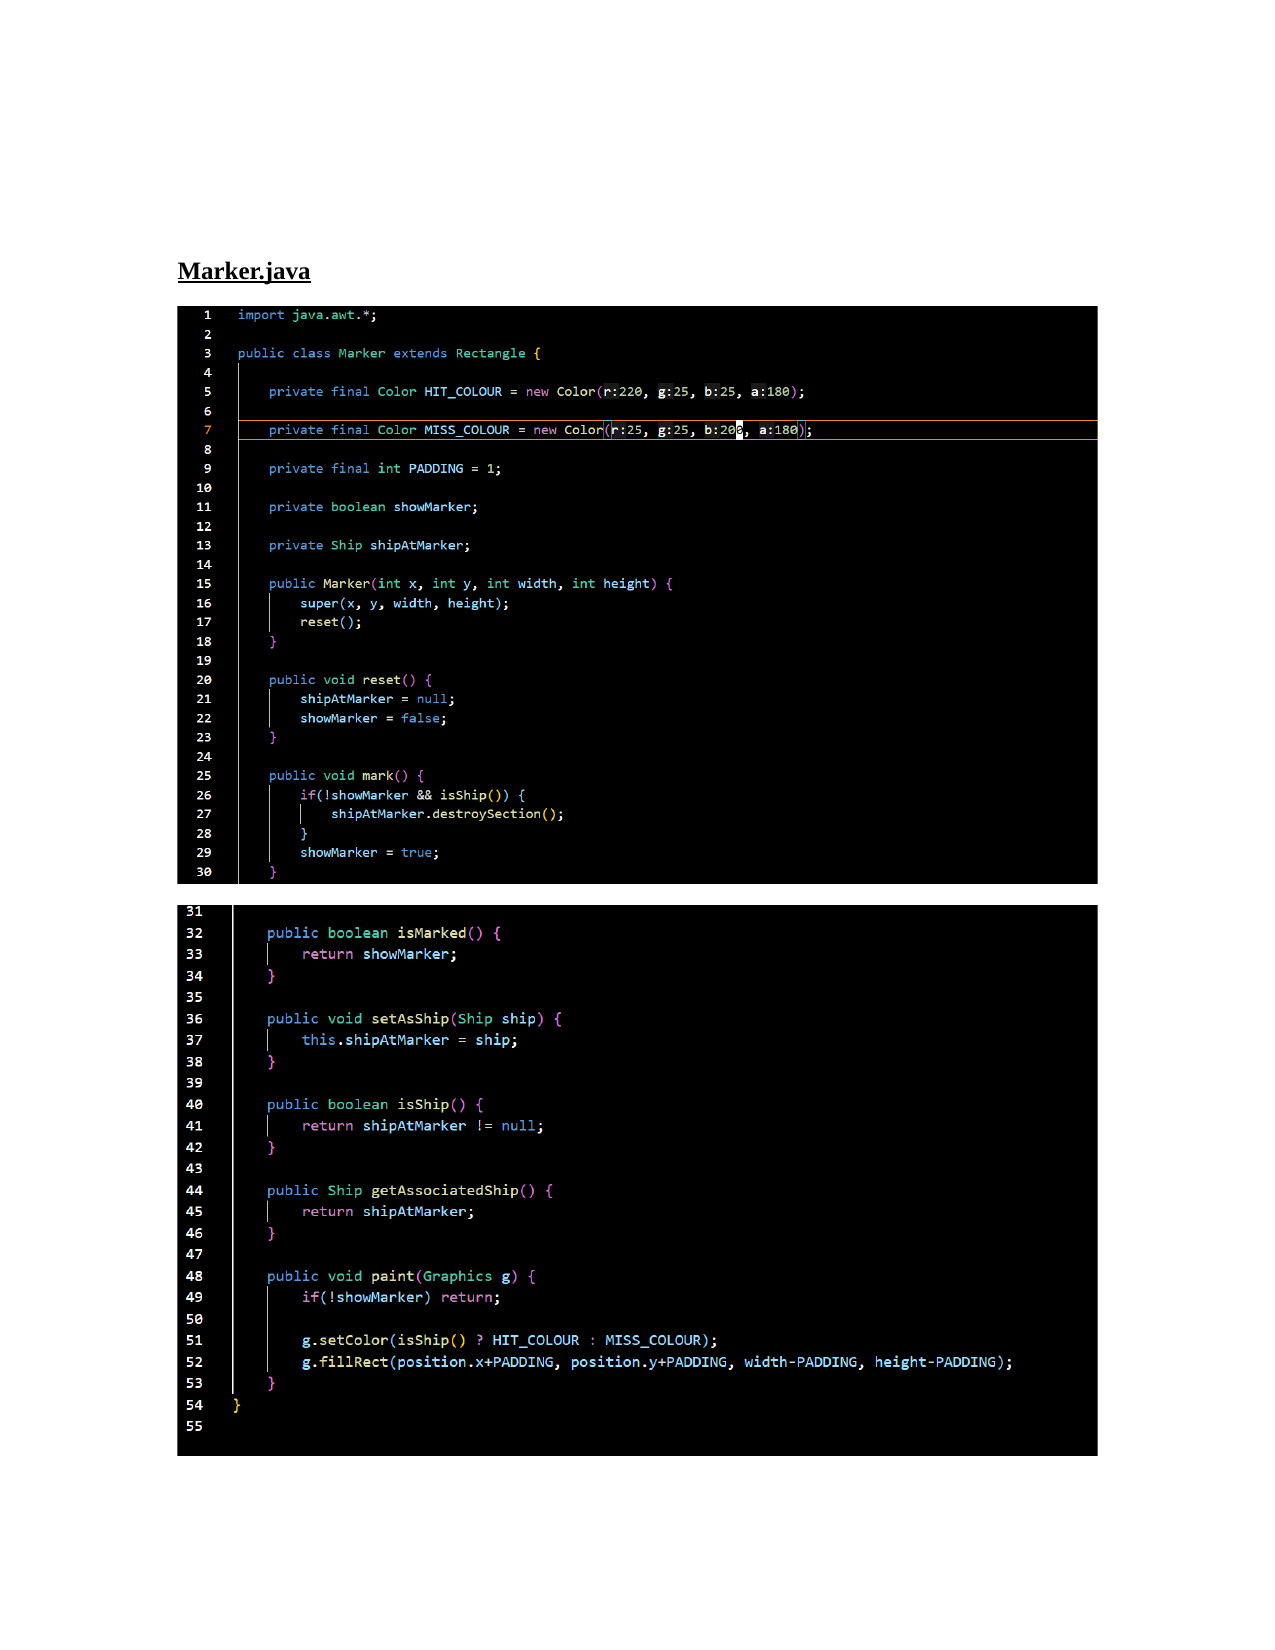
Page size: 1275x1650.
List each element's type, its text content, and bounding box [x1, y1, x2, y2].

text Marker.java [177, 256, 1098, 285]
